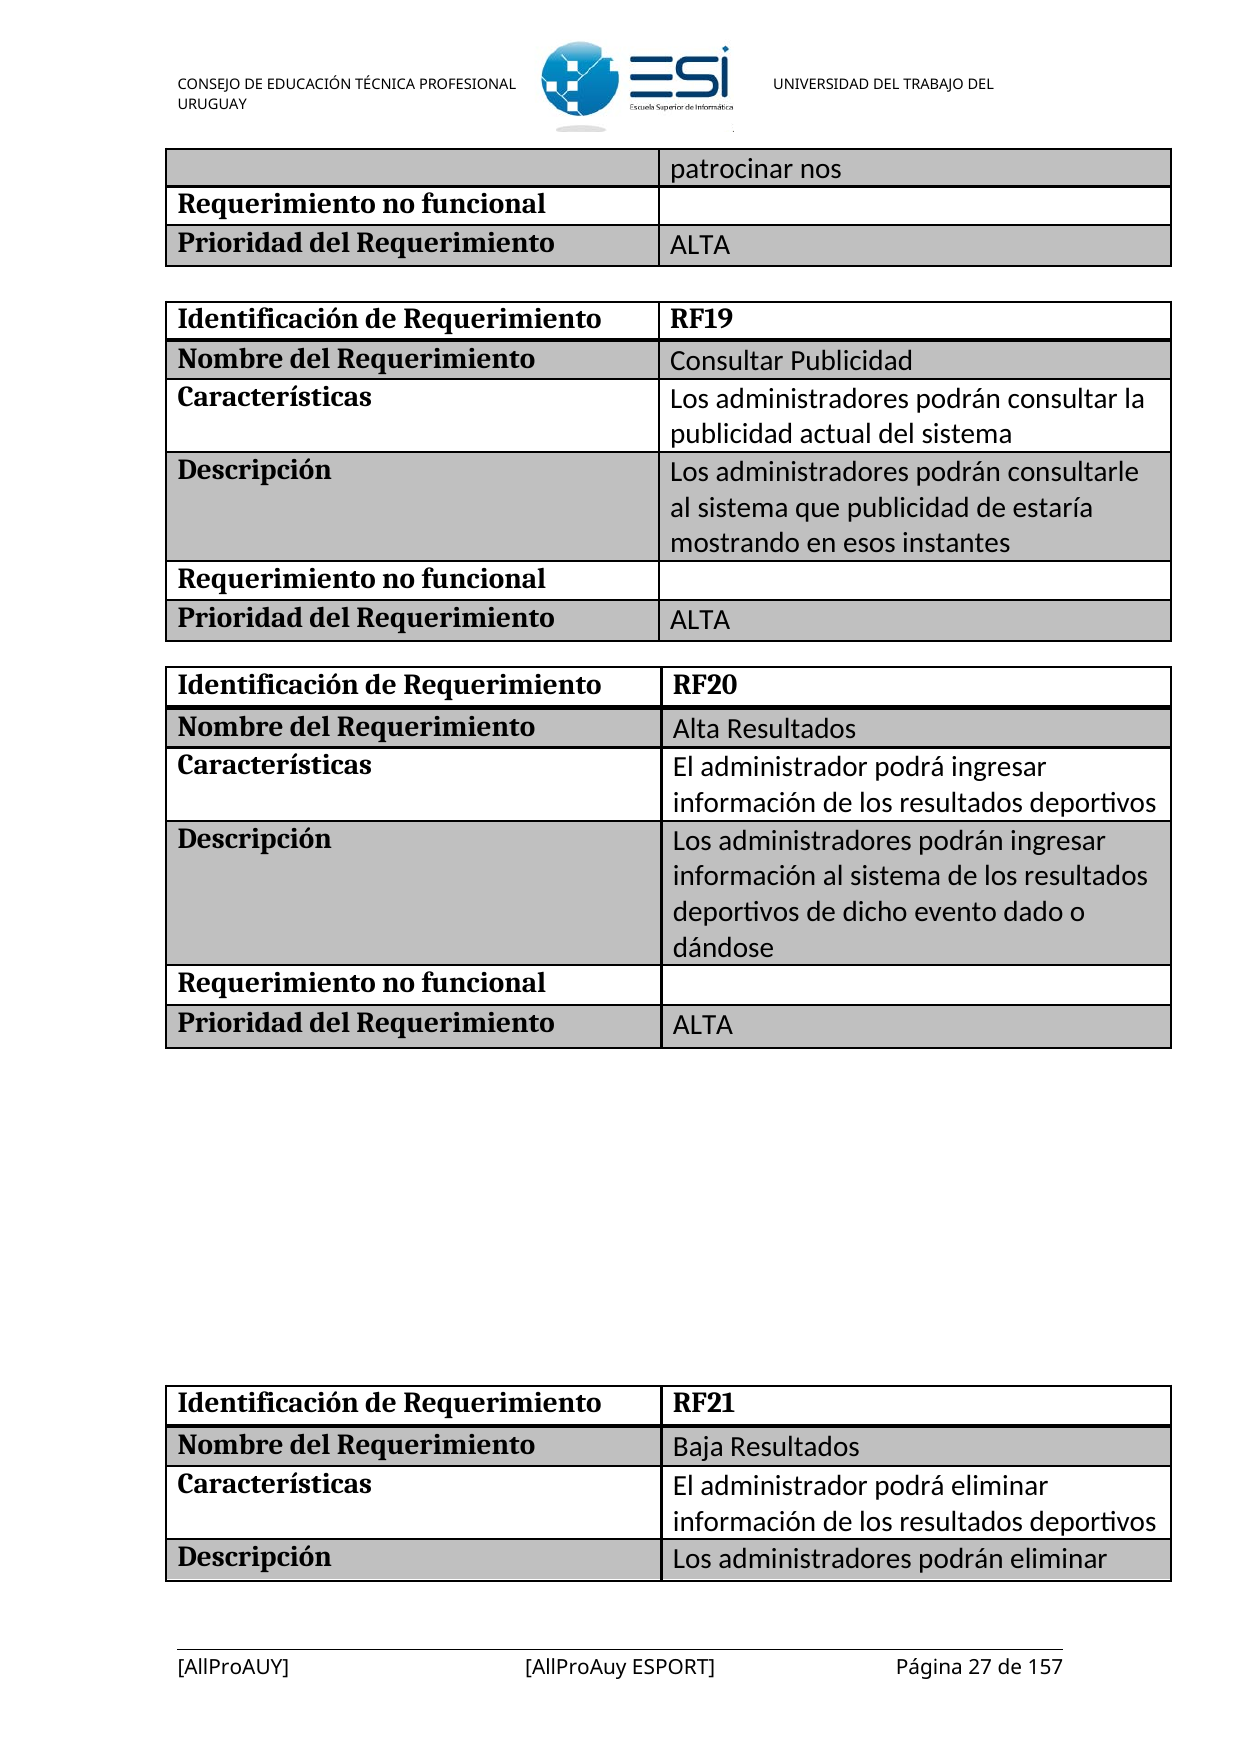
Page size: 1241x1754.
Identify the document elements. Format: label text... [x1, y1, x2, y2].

table_cell Nombre del Requerimiento [167, 342, 658, 378]
table_cell ALTA [660, 601, 1170, 640]
table_cell [663, 966, 1170, 1004]
table_header Identificación de Requerimiento [167, 303, 658, 338]
table_cell Requerimiento no funcional [167, 562, 658, 599]
table_cell Alta Resultados [663, 710, 1170, 746]
table_cell Consultar Publicidad [660, 342, 1170, 378]
table_cell Nombre del Requerimiento [167, 710, 660, 746]
table_cell El administrador podrá ingresar información de los resultados deportivos [663, 749, 1170, 820]
table_header RF20 [663, 668, 1170, 705]
table_cell Características [167, 749, 660, 820]
table_cell Los administradores podrán eliminar [663, 1540, 1170, 1579]
table_cell Requerimiento no funcional [167, 188, 658, 224]
table_header Identificación de Requerimiento [167, 1387, 660, 1424]
table_cell [660, 188, 1170, 224]
table_cell patrocinar nos [660, 150, 1170, 185]
table_cell Baja Resultados [663, 1428, 1170, 1465]
table_cell El administrador podrá eliminar información de los resultados deportivos [663, 1467, 1170, 1538]
table_cell Nombre del Requerimiento [167, 1428, 660, 1465]
table_header Identificación de Requerimiento [167, 668, 660, 705]
table_cell Descripción [167, 1540, 660, 1579]
table_cell Prioridad del Requerimiento [167, 601, 658, 640]
table_cell Características [167, 1467, 660, 1538]
table_header RF21 [663, 1387, 1170, 1424]
table_cell ALTA [660, 226, 1170, 265]
table_cell Descripción [167, 453, 658, 560]
table_cell Los administradores podrán ingresar información al sistema de los resultados deportivos de dicho evento dado o dándose [663, 822, 1170, 964]
table_cell Prioridad del Requerimiento [167, 1006, 660, 1047]
table_cell Los administradores podrán consultarle al sistema que publicidad de estaría mostrando en esos instantes [660, 453, 1170, 560]
table_cell ALTA [663, 1006, 1170, 1047]
table_cell Características [167, 380, 658, 451]
table_cell Los administradores podrán consultar la publicidad actual del sistema [660, 380, 1170, 451]
picture [534, 39, 734, 132]
table_cell [167, 150, 658, 185]
table_header RF19 [660, 303, 1170, 338]
table_cell Requerimiento no funcional [167, 966, 660, 1004]
table_cell [660, 562, 1170, 599]
table_cell Prioridad del Requerimiento [167, 226, 658, 265]
table_cell Descripción [167, 822, 660, 964]
